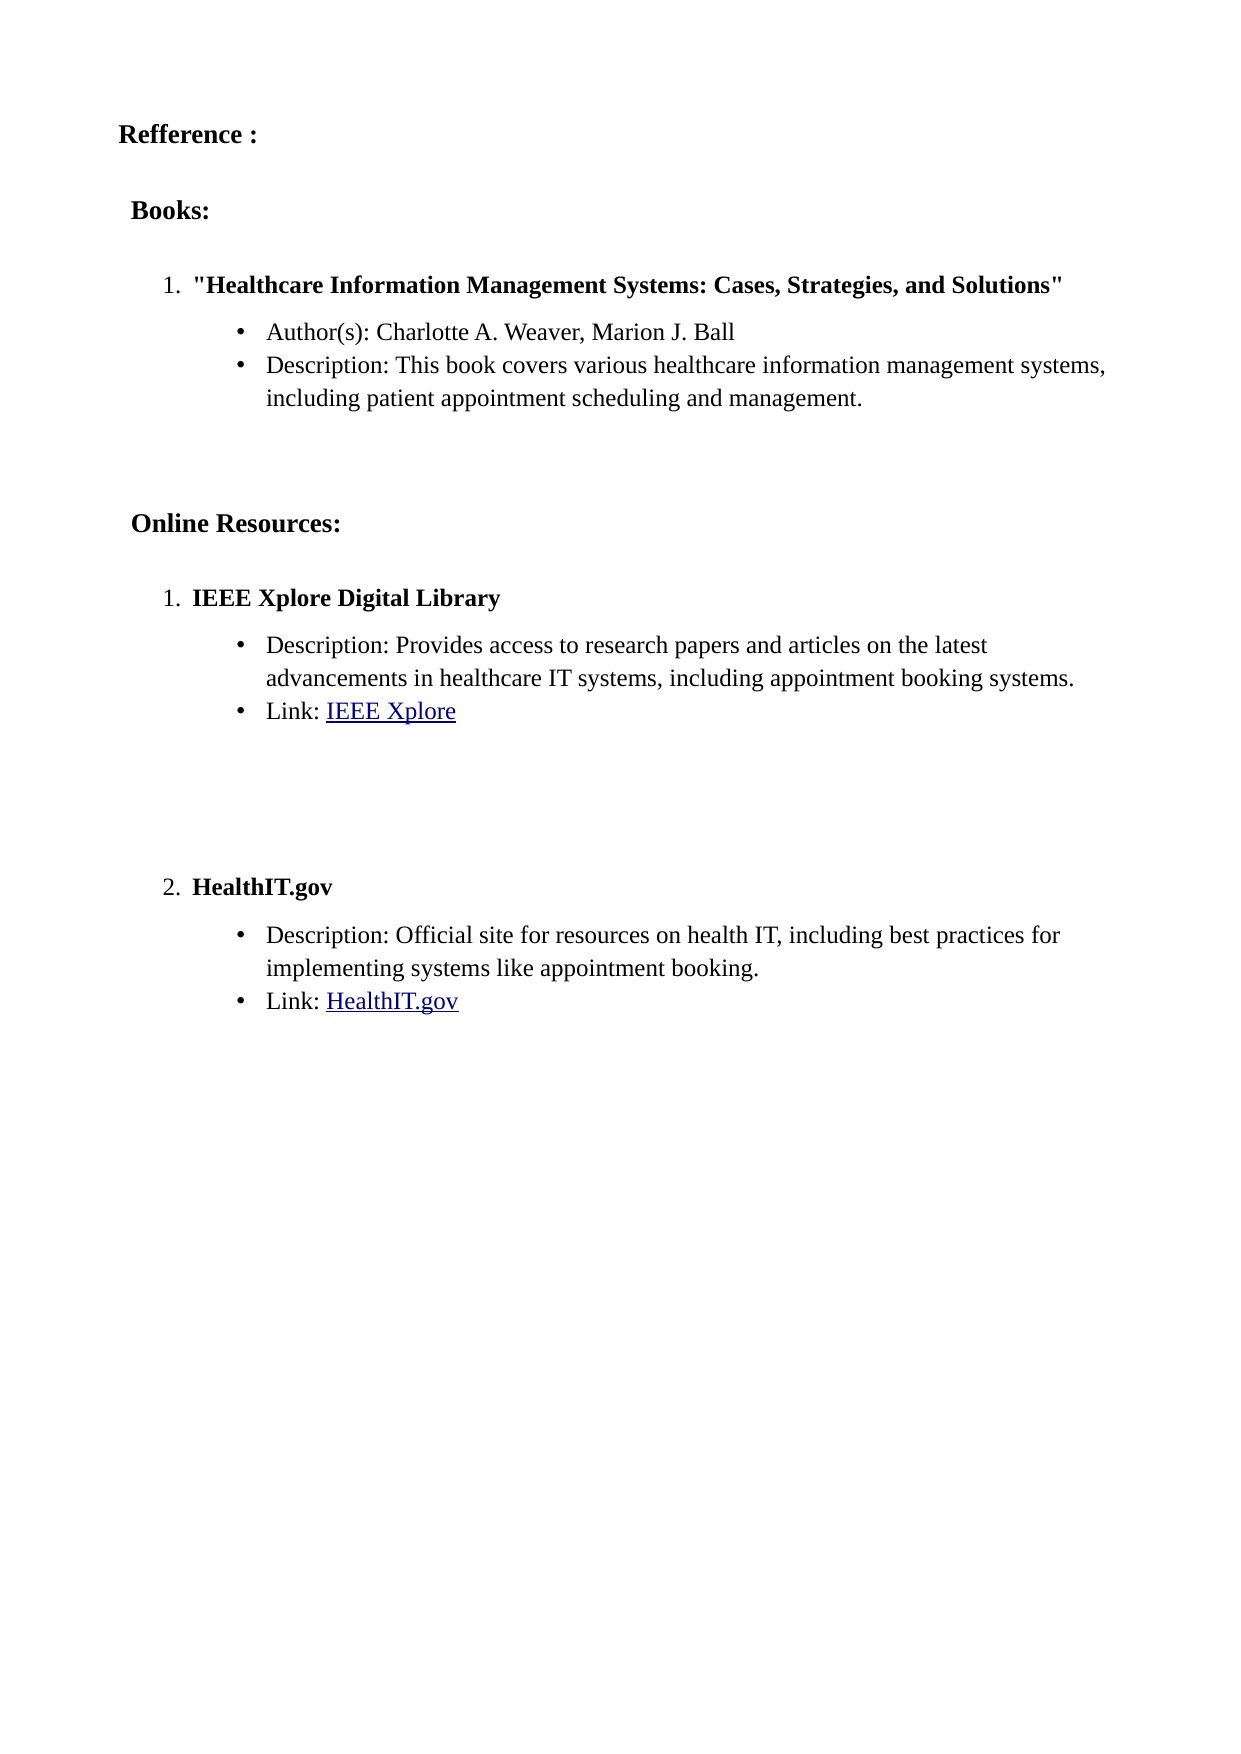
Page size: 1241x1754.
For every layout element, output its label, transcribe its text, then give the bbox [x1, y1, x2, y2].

list Description: Official site for resources on health IT, including best practices for implementing systems like appointment booking. [236, 920, 1122, 982]
list "Healthcare Information Management Systems: Cases, Strategies, and Solutions" [162, 270, 1122, 298]
list Link: HealthIT.gov [236, 986, 1122, 1014]
list Description: Provides access to research papers and articles on the latest advancements in healthcare IT systems, including appointment booking systems. [236, 630, 1122, 692]
list HealthIT.gov [162, 872, 1122, 901]
list Description: This book covers various healthcare information management systems, including patient appointment scheduling and management. [236, 350, 1122, 412]
subtitle Online Resources: [131, 507, 1122, 538]
list Link: IEEE Xplore [236, 696, 1122, 725]
list IEEE Xplore Digital Library [162, 583, 1122, 611]
subtitle Books: [131, 194, 1122, 225]
text Refference : [118, 118, 1122, 149]
list Author(s): Charlotte A. Weaver, Marion J. Ball [236, 317, 1122, 346]
